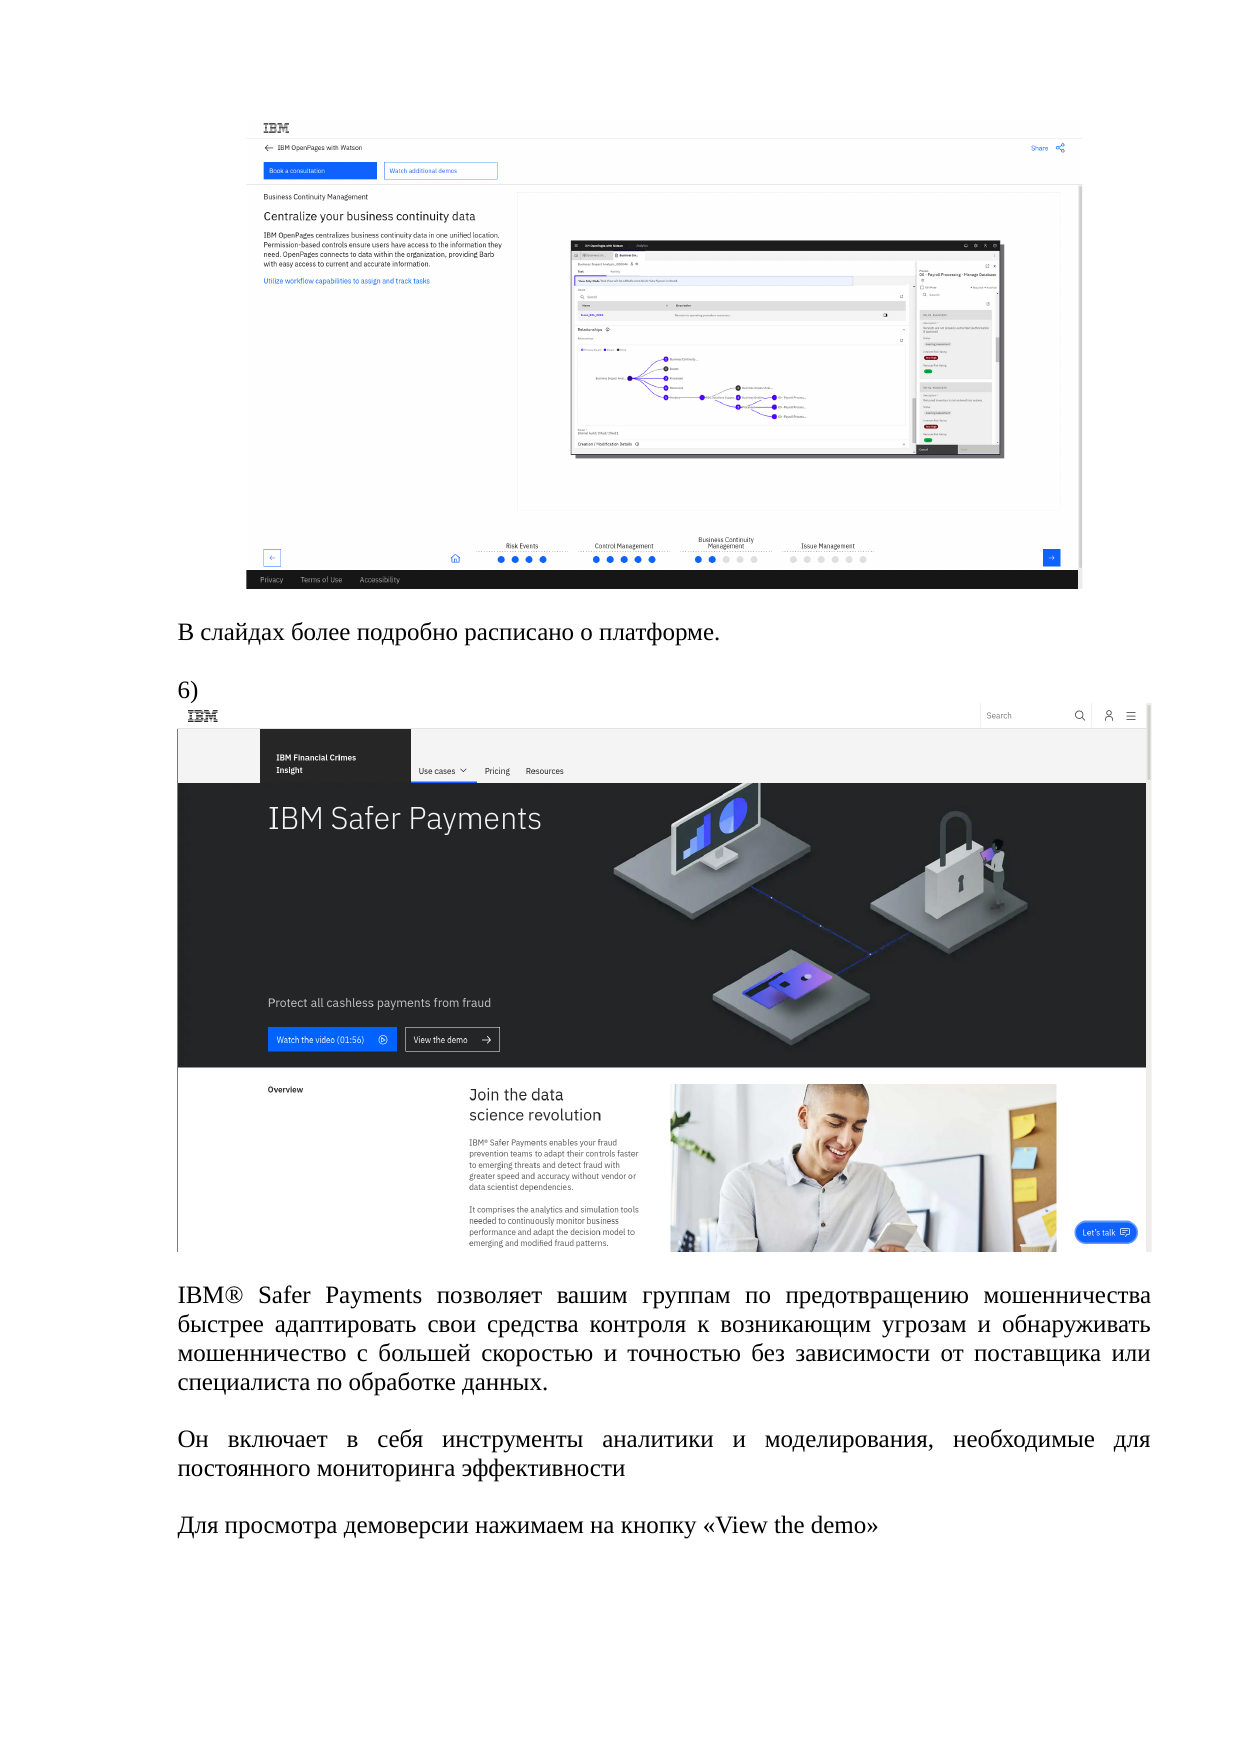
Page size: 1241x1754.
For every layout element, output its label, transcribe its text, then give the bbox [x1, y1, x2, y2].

picture [177, 703, 1152, 1252]
picture [246, 118, 1083, 589]
text 6) [177, 675, 1152, 703]
text Для просмотра демоверсии нажимаем на кнопку «View the demo» [177, 1510, 1152, 1539]
text Он включает в себя инструменты аналитики и моделирования, необходимые для постоянного мониторинга эффективности [177, 1424, 1152, 1482]
text IBM® Safer Payments позволяет вашим группам по предотвращению мошенничества быстрее адаптировать свои средства контроля к возникающим угрозам и обнаруживать мошенничество с большей скоростью и точностью без зависимости от поставщика или специалиста по обработке данных. [177, 1280, 1152, 1395]
text В слайдах более подробно расписано о платформе. [177, 617, 1152, 646]
